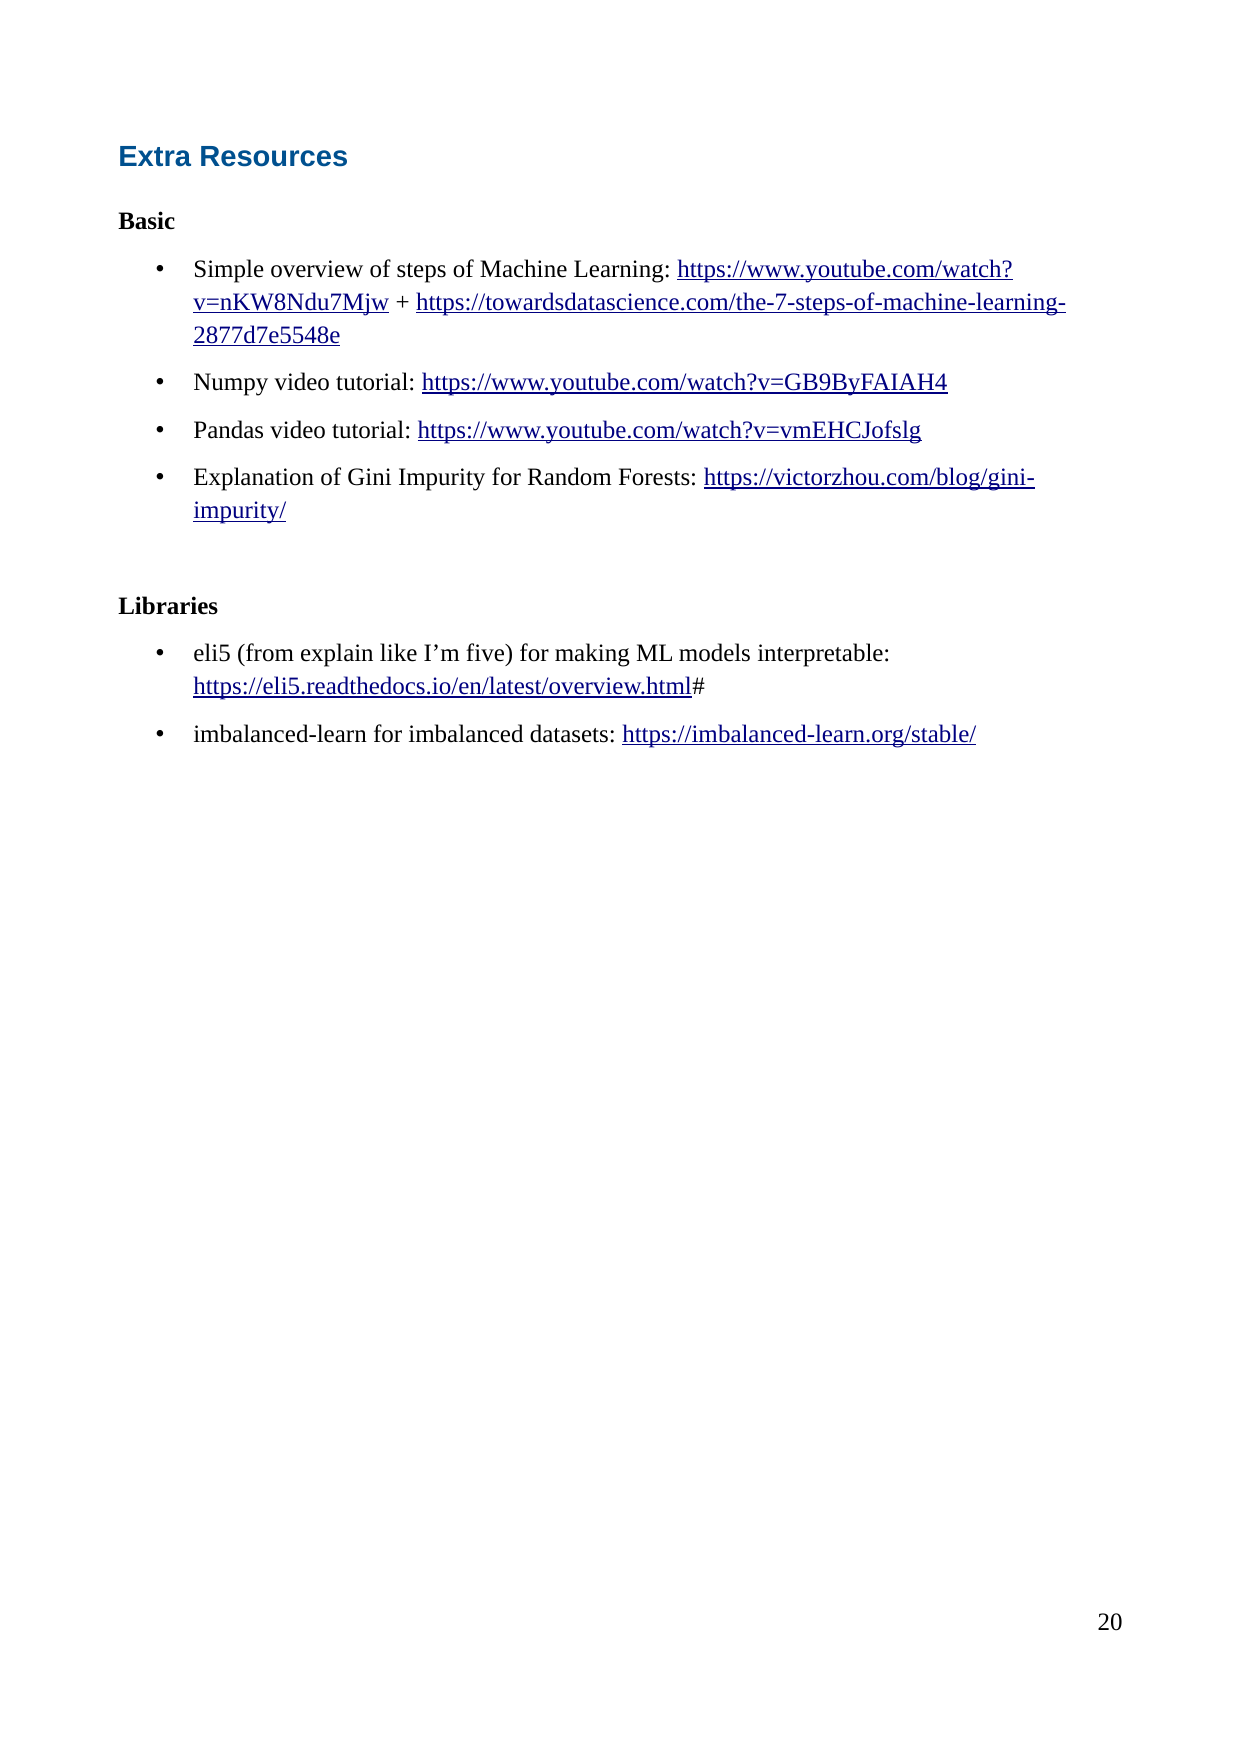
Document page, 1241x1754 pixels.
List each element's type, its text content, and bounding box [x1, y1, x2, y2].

text Basic [118, 206, 1122, 235]
list Simple overview of steps of Machine Learning: https://www.youtube.com/watch?v=nKW8Ndu7Mjw + https://towardsdatascience.com/the-7-steps-of-machine-learning-2877d7e5548e [156, 254, 1122, 348]
subtitle Extra Resources [118, 139, 1122, 206]
list Numpy video tutorial: https://www.youtube.com/watch?v=GB9ByFAIAH4 [156, 367, 1122, 396]
list Pandas video tutorial: https://www.youtube.com/watch?v=vmEHCJofslg [156, 415, 1122, 444]
list Explanation of Gini Impurity for Random Forests: https://victorzhou.com/blog/gini-impurity/ [156, 462, 1122, 524]
list eli5 (from explain like I’m five) for making ML models interpretable: https://eli5.readthedocs.io/en/latest/overview.html# [156, 638, 1122, 700]
list imbalanced-learn for imbalanced datasets: https://imbalanced-learn.org/stable/ [156, 719, 1122, 748]
text Libraries [118, 591, 1122, 619]
